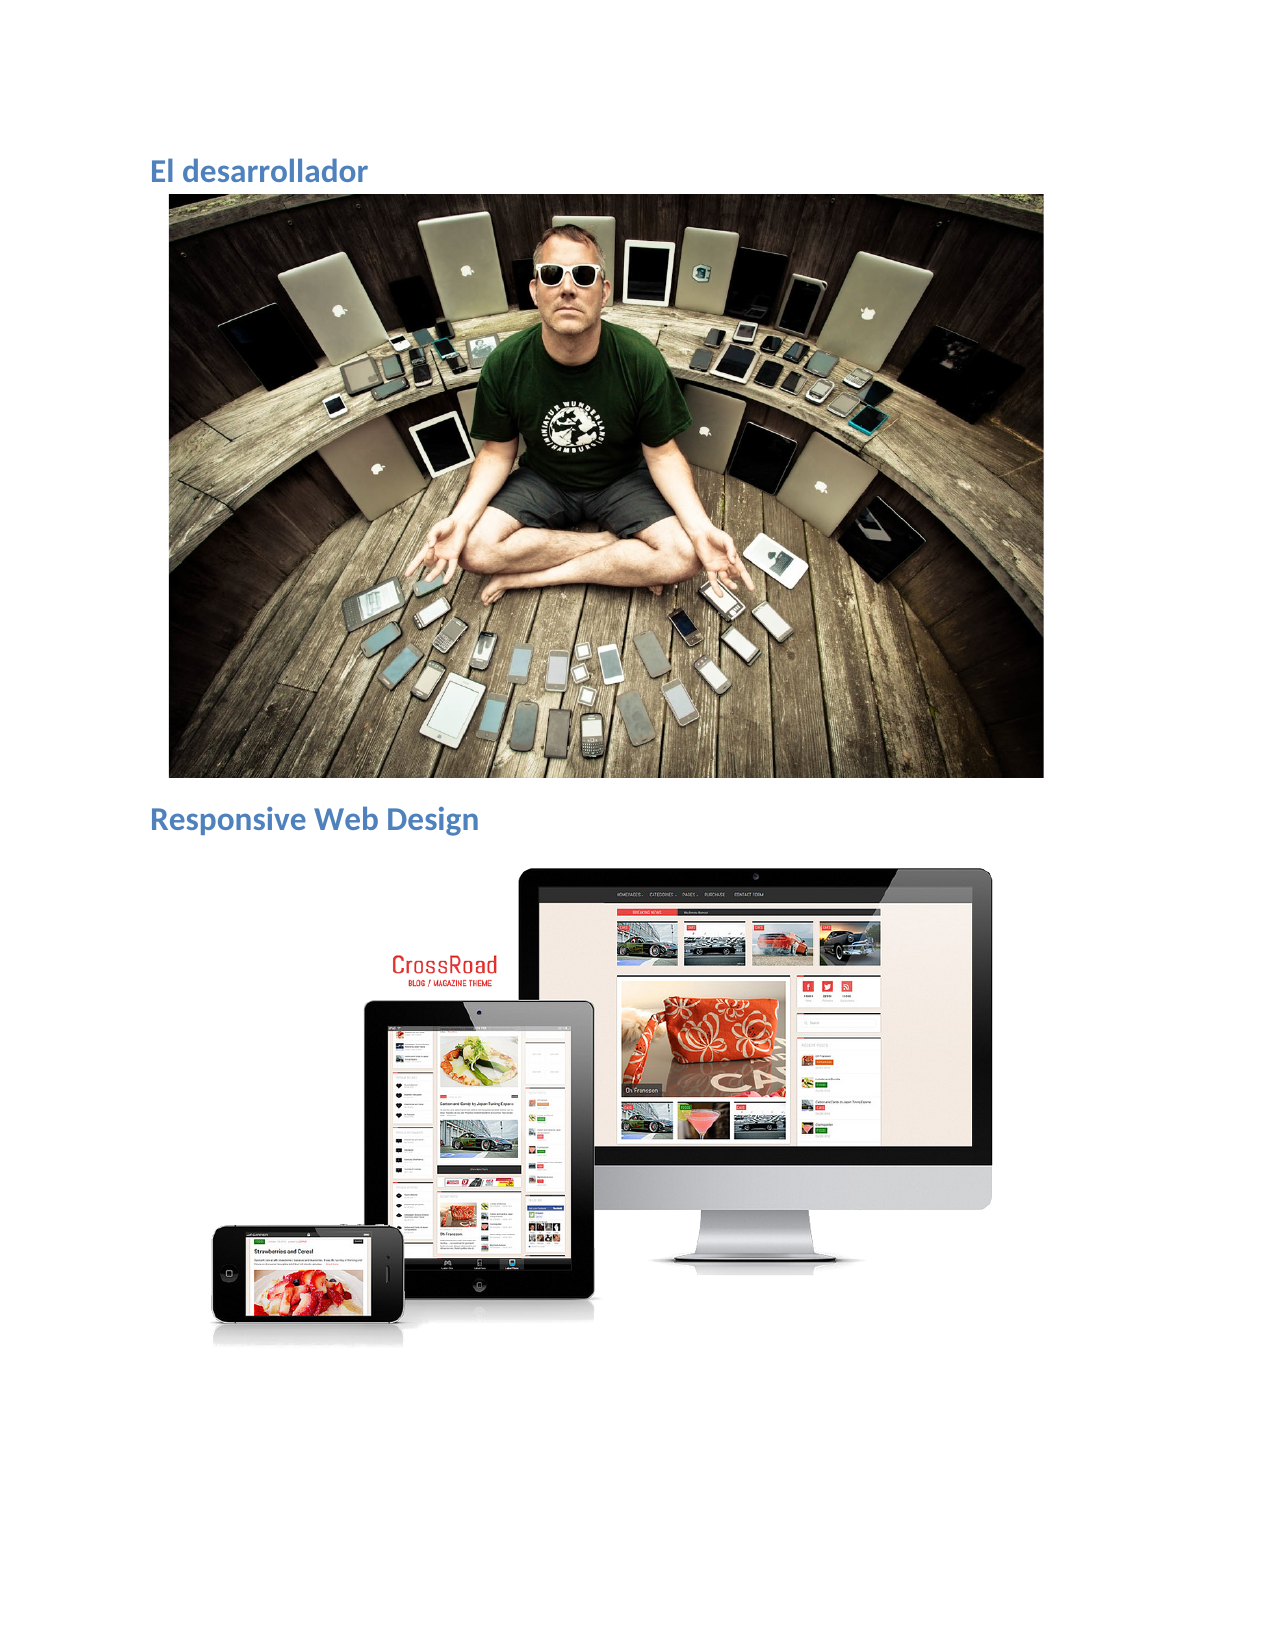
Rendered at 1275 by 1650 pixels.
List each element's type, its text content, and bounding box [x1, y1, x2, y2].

subtitle Responsive Web Design [150, 798, 1125, 839]
subtitle El desarrollador [150, 150, 1125, 191]
picture [168, 842, 1044, 1371]
picture [168, 194, 1044, 778]
